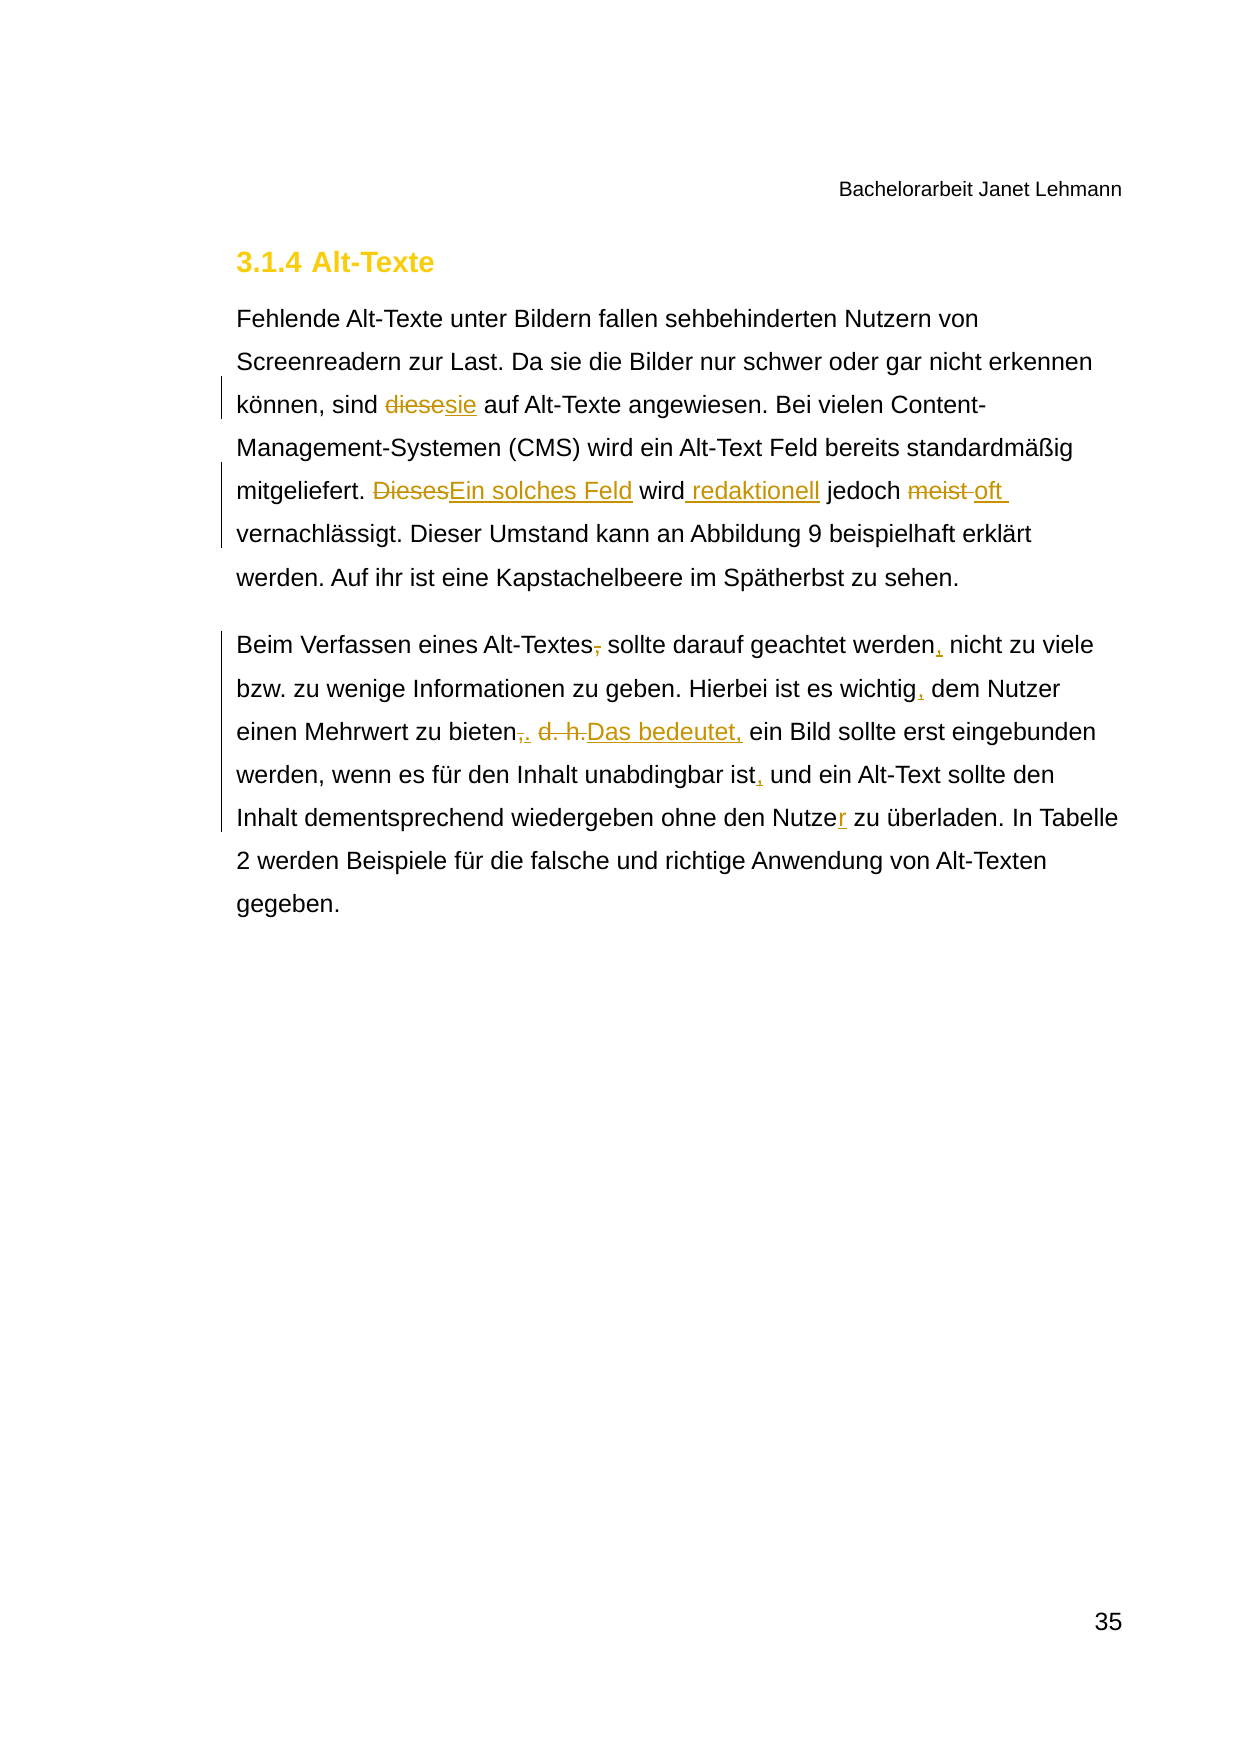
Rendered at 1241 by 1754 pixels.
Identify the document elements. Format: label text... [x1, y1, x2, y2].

text Beim Verfassen eines Alt-Textes sollte darauf geachtet werden, nicht zu viele bzw. zu wenige Informationen zu geben. Hierbei ist es wichtig, dem Nutzer einen Mehrwert zu bieten. Das bedeutet, ein Bild sollte erst eingebunden werden, wenn es für den Inhalt unabdingbar ist, und ein Alt-Text sollte den Inhalt dementsprechend wiedergeben ohne den Nutzer zu überladen. In Tabelle 2 werden Beispiele für die falsche und richtige Anwendung von Alt-Texten gegeben. [236, 631, 1122, 918]
text Fehlende Alt-Texte unter Bildern fallen sehbehinderten Nutzern von Screenreadern zur Last. Da sie die Bilder nur schwer oder gar nicht erkennen können, sind sie auf Alt-Texte angewiesen. Bei vielen Content-Management-Systemen (CMS) wird ein Alt-Text Feld bereits standardmäßig mitgeliefert. Ein solches Feld wird redaktionell jedoch oft vernachlässigt. Dieser Umstand kann an Abbildung 9 beispielhaft erklärt werden. Auf ihr ist eine Kapstachelbeere im Spätherbst zu sehen. [236, 304, 1122, 591]
subtitle Alt-Texte [236, 245, 1122, 279]
